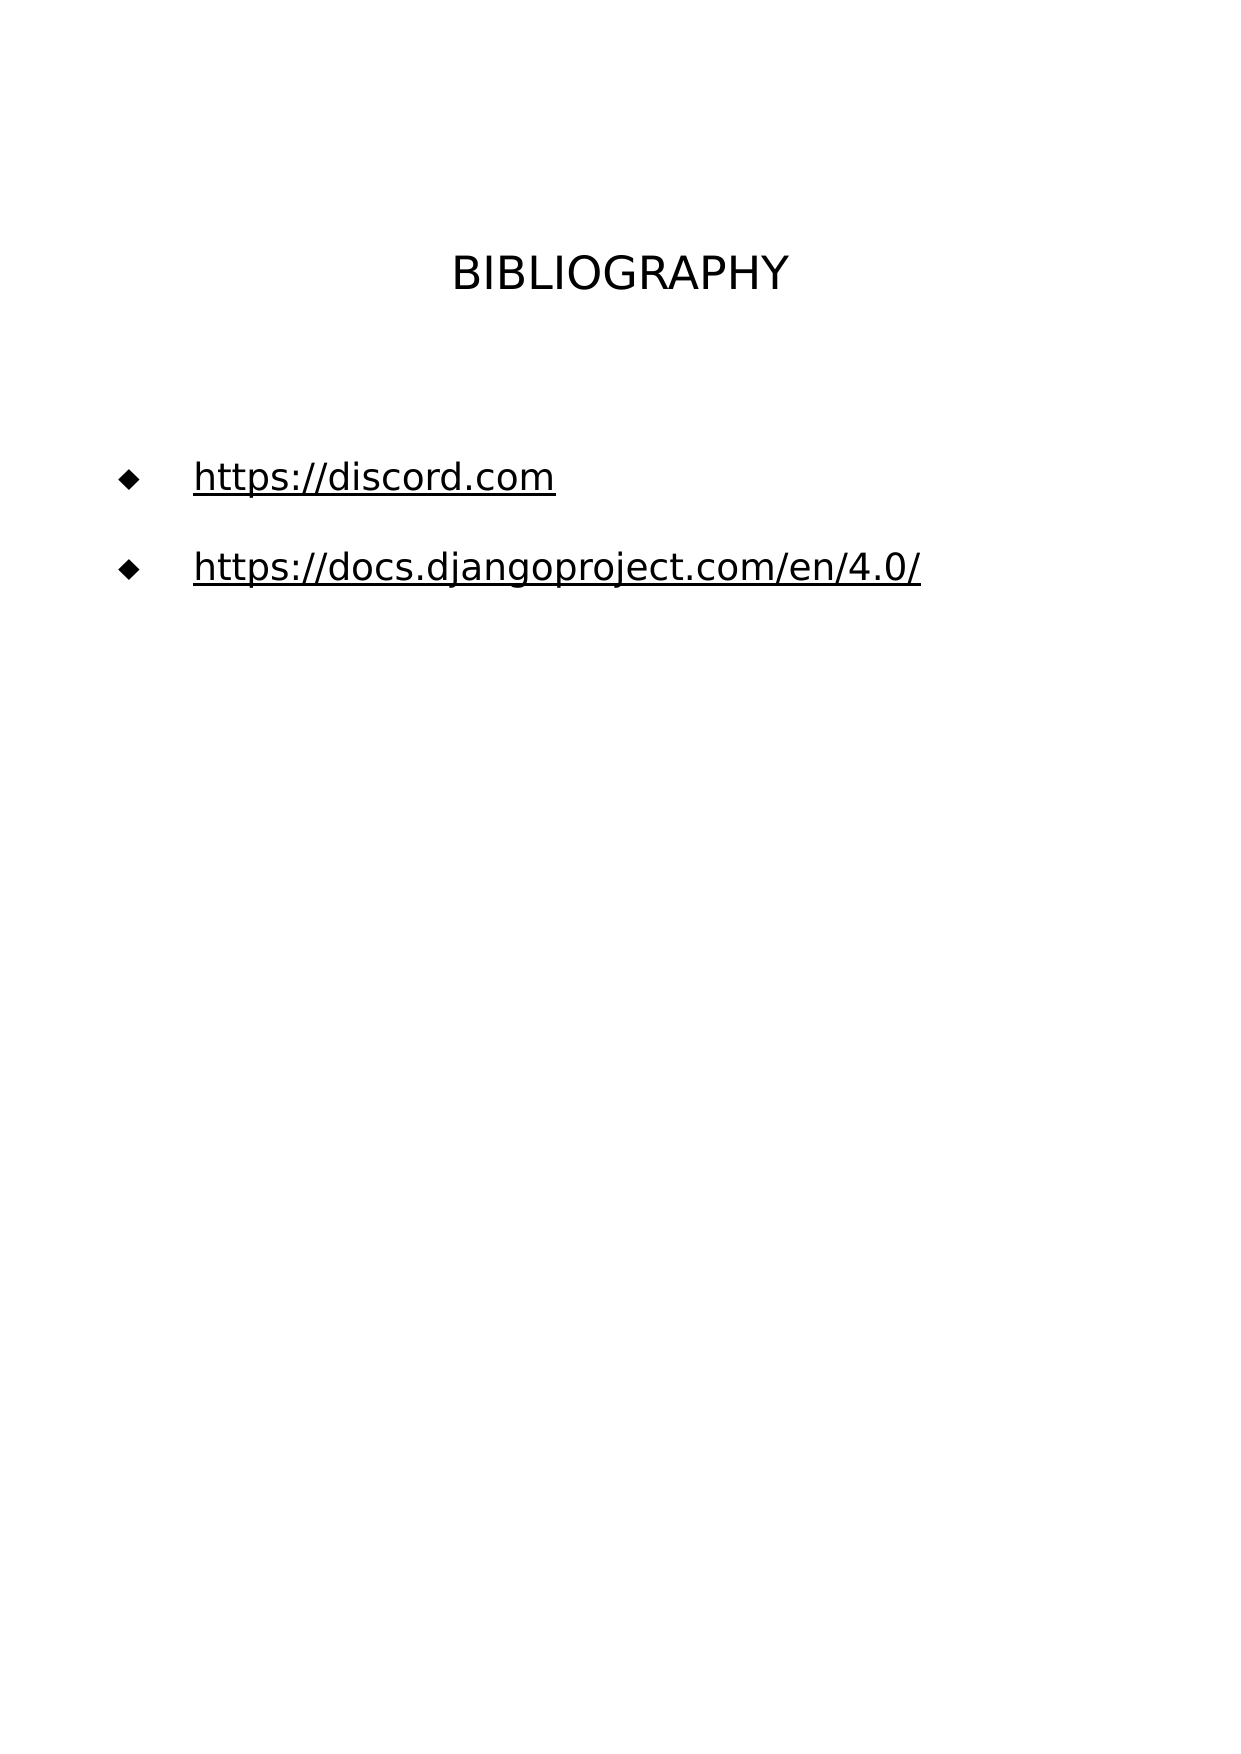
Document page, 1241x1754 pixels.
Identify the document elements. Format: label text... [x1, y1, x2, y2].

text BIBLIOGRAPHY [118, 247, 1122, 300]
list https://discord.com [118, 456, 1122, 500]
list https://docs.djangoproject.com/en/4.0/ [118, 546, 1122, 589]
